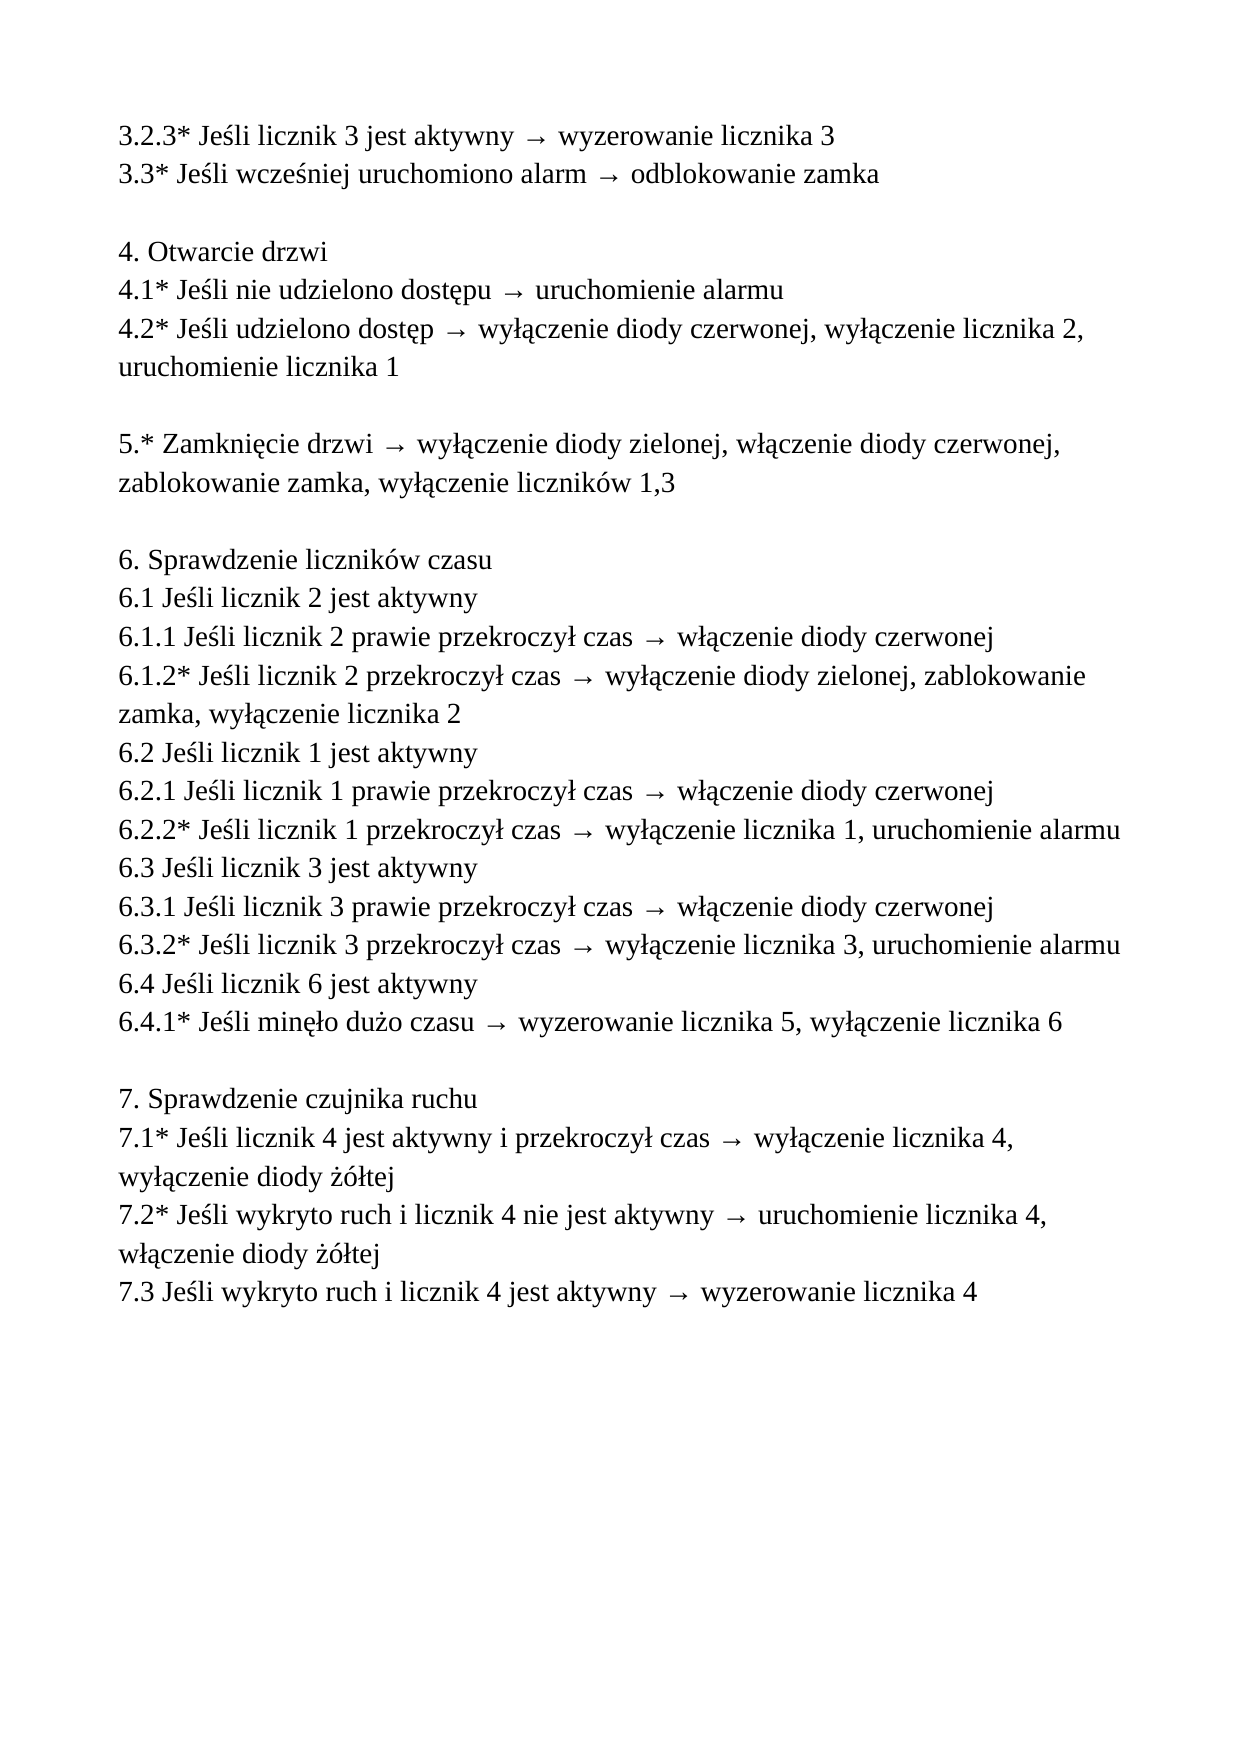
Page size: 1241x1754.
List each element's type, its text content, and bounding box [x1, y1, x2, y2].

text 6.2.1 Jeśli licznik 1 prawie przekroczył czas → włączenie diody czerwonej [118, 773, 1122, 807]
text 6.2 Jeśli licznik 1 jest aktywny [118, 735, 1122, 768]
text 6.3 Jeśli licznik 3 jest aktywny [118, 850, 1122, 884]
text 6.4 Jeśli licznik 6 jest aktywny [118, 966, 1122, 999]
text 6.4.1* Jeśli minęło dużo czasu → wyzerowanie licznika 5, wyłączenie licznika 6 [118, 1004, 1122, 1038]
text 6. Sprawdzenie liczników czasu [118, 542, 1122, 576]
text 7.2* Jeśli wykryto ruch i licznik 4 nie jest aktywny → uruchomienie licznika 4, włączenie diody żółtej [118, 1197, 1122, 1269]
text 6.3.2* Jeśli licznik 3 przekroczył czas → wyłączenie licznika 3, uruchomienie alarmu [118, 927, 1122, 961]
text 5.* Zamknięcie drzwi → wyłączenie diody zielonej, włączenie diody czerwonej, zablokowanie zamka, wyłączenie liczników 1,3 [118, 426, 1122, 498]
text 6.1 Jeśli licznik 2 jest aktywny [118, 581, 1122, 614]
text 6.3.1 Jeśli licznik 3 prawie przekroczył czas → włączenie diody czerwonej [118, 889, 1122, 922]
text 6.1.1 Jeśli licznik 2 prawie przekroczył czas → włączenie diody czerwonej [118, 619, 1122, 653]
text 7.3 Jeśli wykryto ruch i licznik 4 jest aktywny → wyzerowanie licznika 4 [118, 1274, 1122, 1308]
text 3.2.3* Jeśli licznik 3 jest aktywny → wyzerowanie licznika 3 [118, 118, 1122, 152]
text 4.1* Jeśli nie udzielono dostępu → uruchomienie alarmu [118, 272, 1122, 306]
text 3.3* Jeśli wcześniej uruchomiono alarm → odblokowanie zamka [118, 157, 1122, 190]
text 6.1.2* Jeśli licznik 2 przekroczył czas → wyłączenie diody zielonej, zablokowanie zamka, wyłączenie licznika 2 [118, 658, 1122, 730]
text 7.1* Jeśli licznik 4 jest aktywny i przekroczył czas → wyłączenie licznika 4, wyłączenie diody żółtej [118, 1120, 1122, 1192]
text 6.2.2* Jeśli licznik 1 przekroczył czas → wyłączenie licznika 1, uruchomienie alarmu [118, 812, 1122, 845]
text 4. Otwarcie drzwi [118, 234, 1122, 267]
text 7. Sprawdzenie czujnika ruchu [118, 1082, 1122, 1115]
text 4.2* Jeśli udzielono dostęp → wyłączenie diody czerwonej, wyłączenie licznika 2, uruchomienie licznika 1 [118, 311, 1122, 383]
